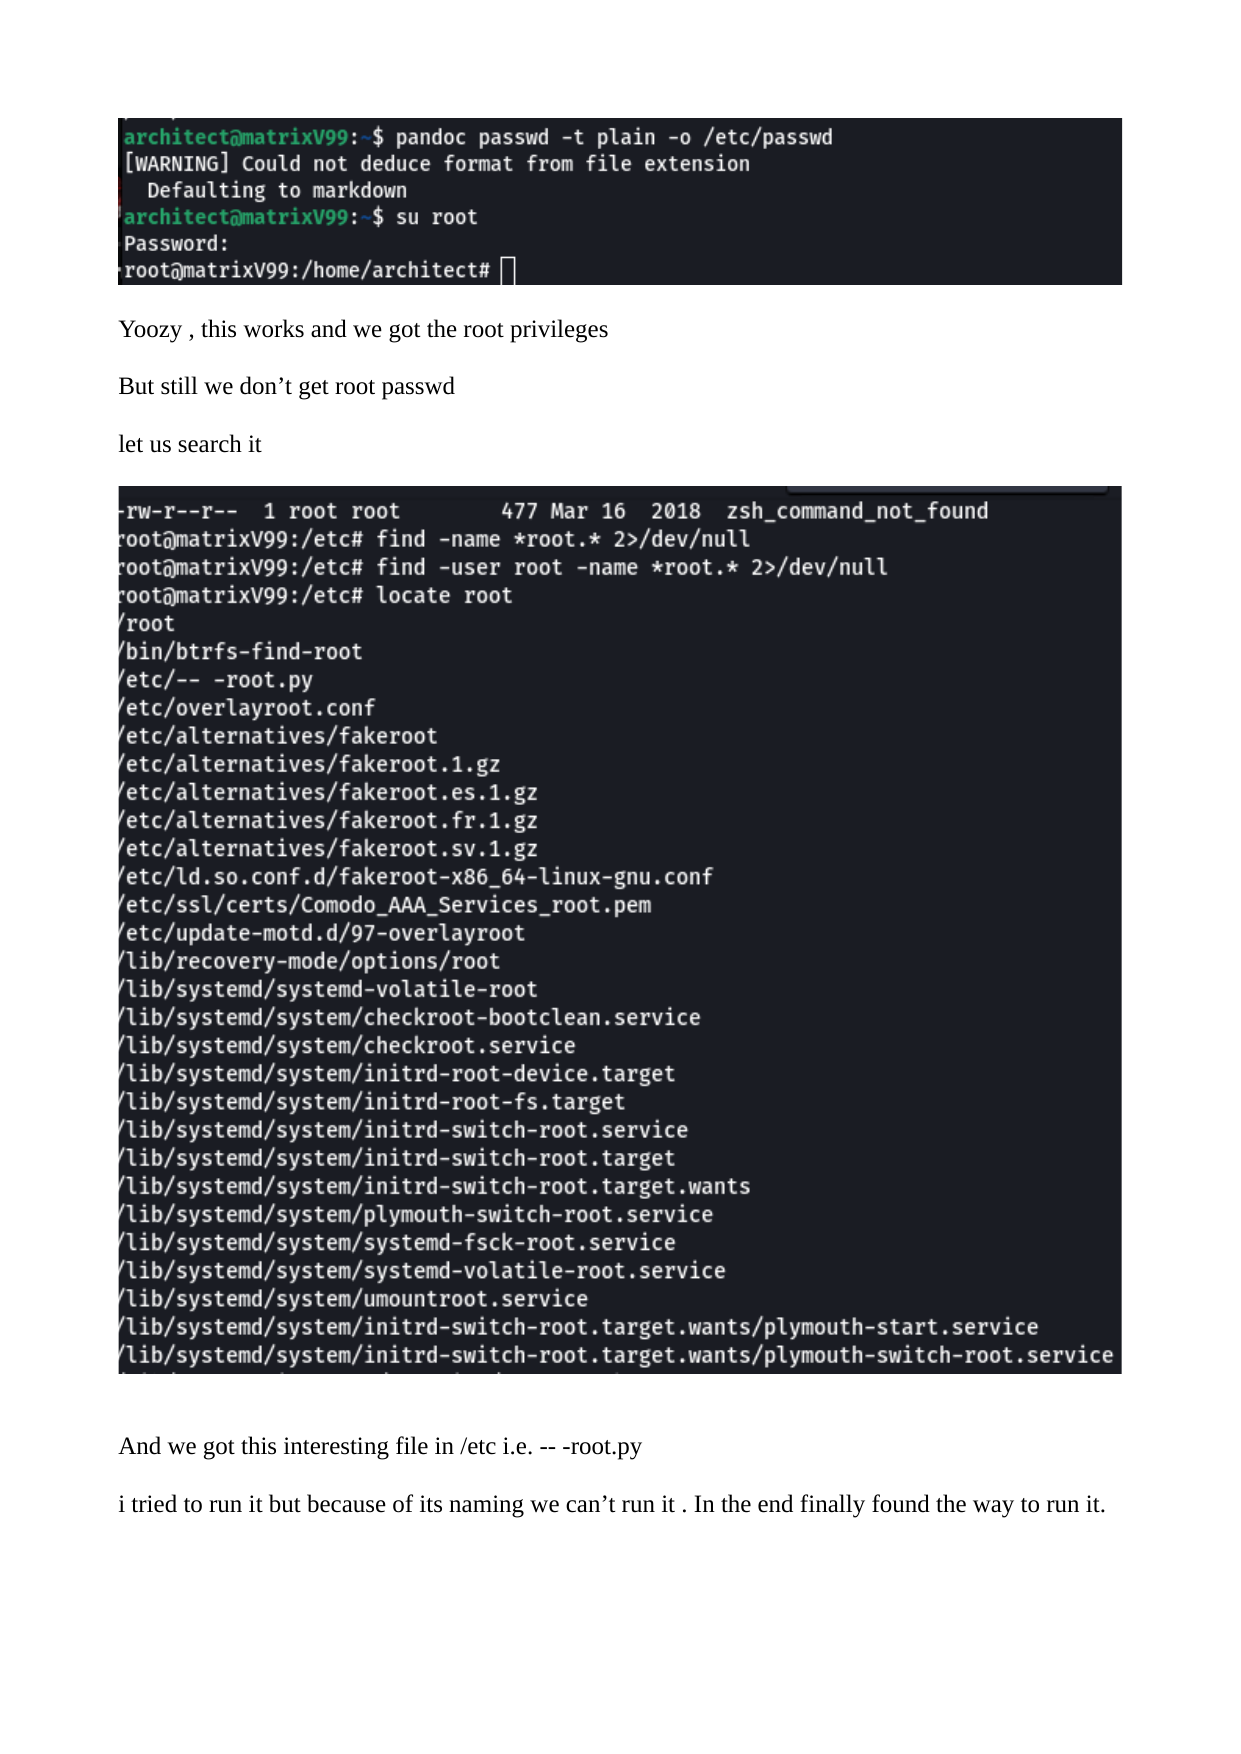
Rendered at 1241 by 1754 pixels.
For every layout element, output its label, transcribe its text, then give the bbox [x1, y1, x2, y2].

picture [118, 118, 1123, 285]
text let us search it [118, 429, 1122, 457]
text i tried to run it but because of its naming we can’t run it . In the end finally found the way to run it. [118, 1489, 1122, 1517]
text Yoozy , this works and we got the root privileges [118, 314, 1122, 342]
picture [118, 486, 1122, 1374]
text But still we don’t get root passwd [118, 371, 1122, 400]
text And we got this interesting file in /etc i.e. -- -root.py [118, 1431, 1122, 1460]
